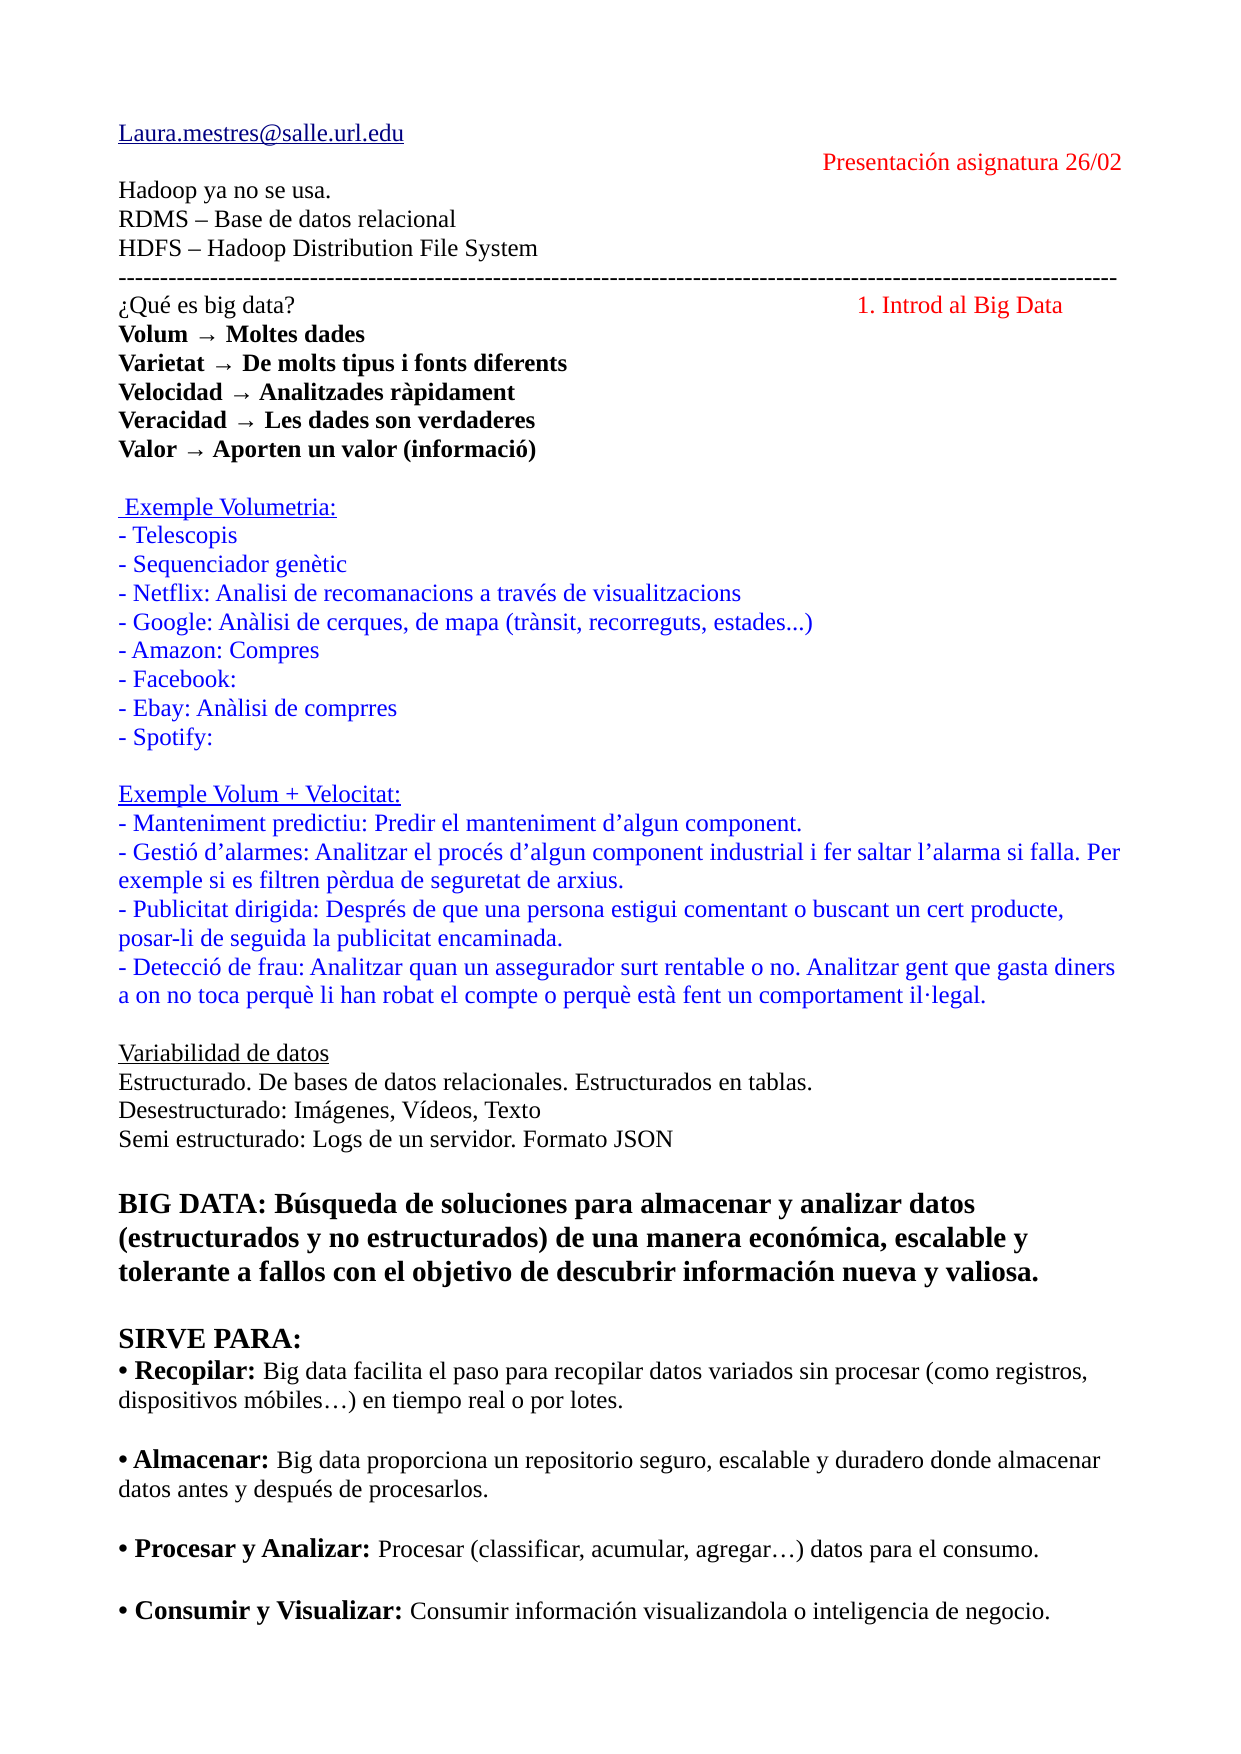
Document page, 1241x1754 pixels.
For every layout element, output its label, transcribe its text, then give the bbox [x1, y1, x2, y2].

text - Telescopis [118, 521, 1122, 549]
text Velocidad → Analitzades ràpidament [118, 377, 1122, 406]
text RDMS – Base de datos relacional [118, 204, 1122, 233]
text - Detecció de frau: Analitzar quan un assegurador surt rentable o no. Analitzar gent que gasta diners a on no toca perquè li han robat el compte o perquè està fent un comportament il·legal. [118, 952, 1122, 1009]
text Hadoop ya no se usa. [118, 176, 1122, 204]
text - Manteniment predictiu: Predir el manteniment d’algun component. [118, 808, 1122, 837]
text • Procesar y Analizar: Procesar (classificar, acumular, agregar…) datos para el consumo. [118, 1532, 1122, 1563]
text - Sequenciador genètic [118, 549, 1122, 578]
text - Ebay: Anàlisi de comprres [118, 693, 1122, 722]
text Exemple Volumetria: [118, 492, 1122, 521]
text Laura.mestres@salle.url.edu [118, 118, 1122, 147]
text BIG DATA: Búsqueda de soluciones para almacenar y analizar datos (estructurados y no estructurados) de una manera económica, escalable y tolerante a fallos con el objetivo de descubrir información nueva y valiosa. [118, 1187, 1122, 1287]
text • Consumir y Visualizar: Consumir información visualizandola o inteligencia de negocio. [118, 1594, 1122, 1625]
text • Almacenar: Big data proporciona un repositorio seguro, escalable y duradero donde almacenar datos antes y después de procesarlos. [118, 1443, 1122, 1503]
text HDFS – Hadoop Distribution File System [118, 233, 1122, 262]
text Presentación asignatura 26/02 [118, 147, 1122, 176]
text - Facebook: [118, 664, 1122, 693]
text Desestructurado: Imágenes, Vídeos, Texto [118, 1096, 1122, 1124]
text ¿Qué es big data? 1. Introd al Big Data [118, 291, 1122, 319]
text Volum → Moltes dades [118, 319, 1122, 348]
text - Google: Anàlisi de cerques, de mapa (trànsit, recorreguts, estades...) [118, 607, 1122, 636]
text Variabilidad de datos [118, 1038, 1122, 1067]
text ------------------------------------------------------------------------------------------------------------------------ [118, 262, 1122, 291]
text Varietat → De molts tipus i fonts diferents [118, 348, 1122, 377]
text - Gestió d’alarmes: Analitzar el procés d’algun component industrial i fer saltar l’alarma si falla. Per exemple si es filtren pèrdua de seguretat de arxius. [118, 837, 1122, 894]
text Valor → Aporten un valor (informació) [118, 434, 1122, 463]
text • Recopilar: Big data facilita el paso para recopilar datos variados sin procesar (como registros, dispositivos móbiles…) en tiempo real o por lotes. [118, 1354, 1122, 1414]
text Semi estructurado: Logs de un servidor. Formato JSON [118, 1124, 1122, 1153]
text Estructurado. De bases de datos relacionales. Estructurados en tablas. [118, 1067, 1122, 1096]
text - Spotify: [118, 722, 1122, 751]
text Veracidad → Les dades son verdaderes [118, 406, 1122, 434]
text SIRVE PARA: [118, 1321, 1122, 1354]
text - Netflix: Analisi de recomanacions a través de visualitzacions [118, 578, 1122, 607]
text - Publicitat dirigida: Després de que una persona estigui comentant o buscant un cert producte, posar-li de seguida la publicitat encaminada. [118, 894, 1122, 952]
text Exemple Volum + Velocitat: [118, 779, 1122, 808]
text - Amazon: Compres [118, 636, 1122, 664]
